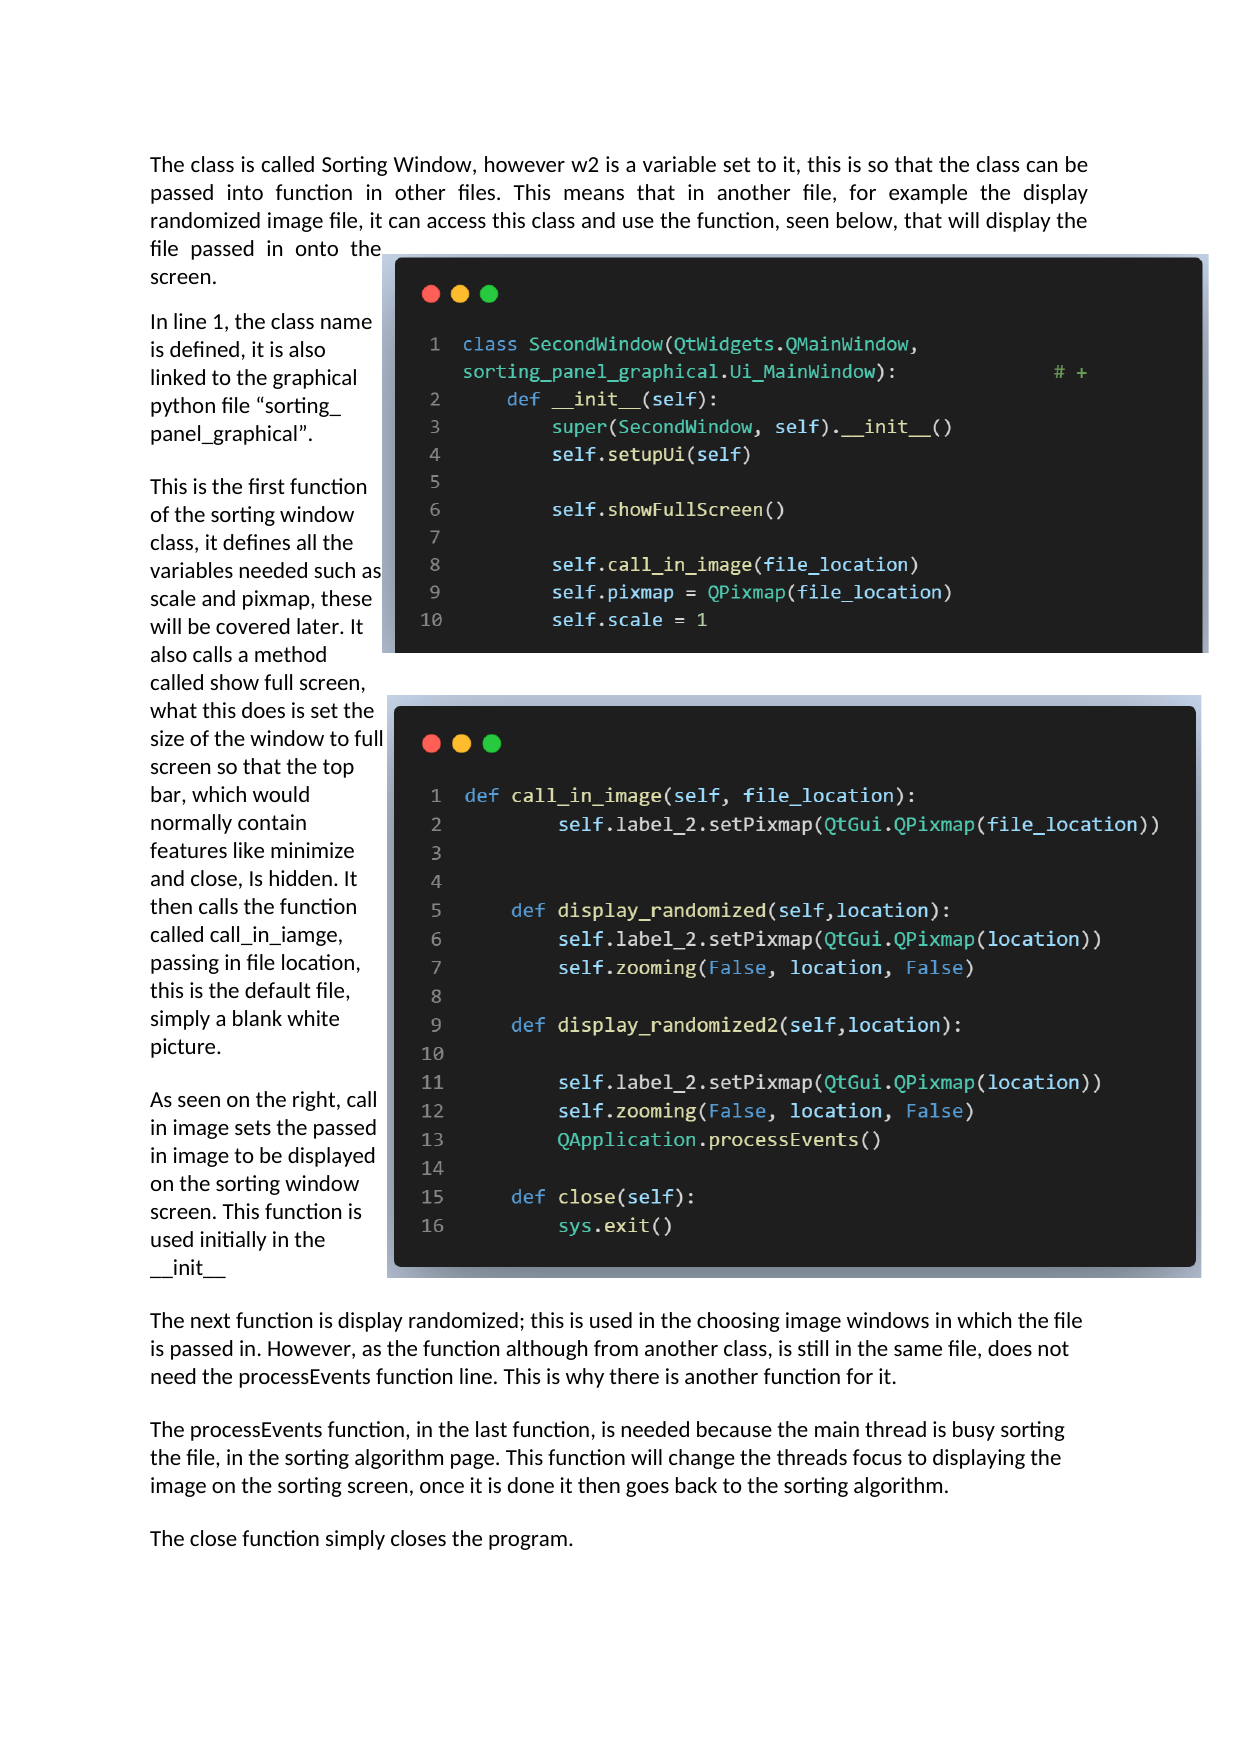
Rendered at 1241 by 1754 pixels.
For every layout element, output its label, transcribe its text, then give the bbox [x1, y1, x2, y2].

text This is the first function of the sorting window class, it defines all the variables needed such as scale and pixmap, these will be covered later. It also calls a method called show full screen, what this does is set the size of the window to full screen so that the top bar, which would normally contain features like minimize and close, Is hidden. It then calls the function called call_in_iamge, passing in file location, this is the default file, simply a blank white picture. [150, 472, 1090, 1060]
text The next function is display randomized; this is used in the choosing image windows in which the file is passed in. However, as the function although from another class, is still in the same file, does not need the processEvents function line. This is why there is another function for it. [150, 1306, 1090, 1391]
text In line 1, the class name is defined, it is also linked to the graphical python file “sorting_ panel_graphical”. [150, 307, 382, 447]
text The processEvents function, in the last function, is needed because the main thread is busy sorting the file, in the sorting algorithm page. This function will change the threads focus to displaying the image on the sorting screen, once it is done it then goes back to the sorting algorithm. [150, 1416, 1090, 1499]
text The class is called Sorting Window, however w2 is a variable set to it, this is so that the class can be passed into function in other files. This means that in another file, for example the display randomized image file, it can access this class and use the function, seen below, that will display the file passed in onto the screen. [150, 150, 1090, 290]
text As seen on the right, call in image sets the passed in image to be displayed on the sorting window screen. This function is used initially in the __init__ [150, 1085, 1090, 1281]
text The close function simply closes the program. [150, 1524, 1090, 1553]
